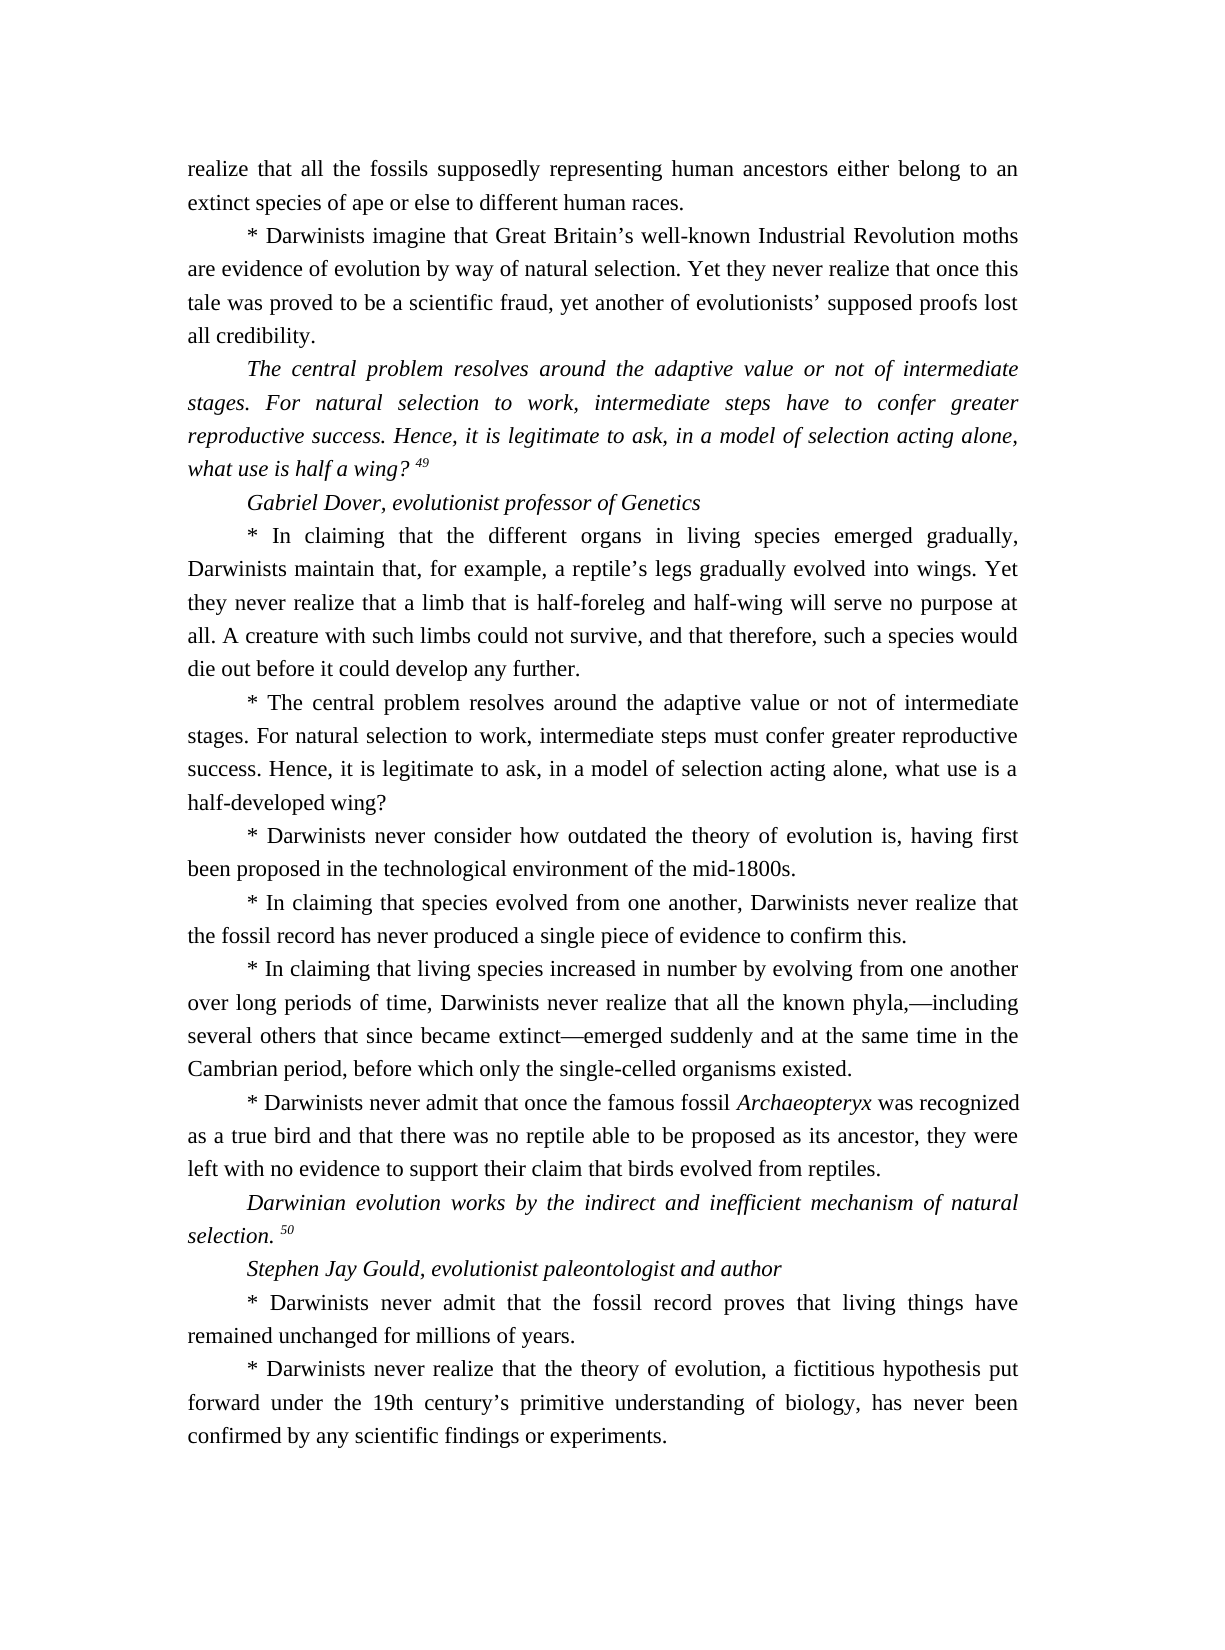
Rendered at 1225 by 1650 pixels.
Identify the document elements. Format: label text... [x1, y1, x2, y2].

text The central problem resolves around the adaptive value or not of intermediate stages. For natural selection to work, intermediate steps have to confer greater reproductive success. Hence, it is legitimate to ask, in a model of selection acting alone, what use is half a wing? 49 [187, 350, 1020, 483]
text * Darwinists never realize that the theory of evolution, a fictitious hypothesis put forward under the 19th century’s primitive understanding of biology, has never been confirmed by any scientific findings or experiments. [187, 1350, 1020, 1450]
text * In claiming that species evolved from one another, Darwinists never realize that the fossil record has never produced a single piece of evidence to confirm this. [187, 883, 1020, 950]
text Darwinian evolution works by the indirect and inefficient mechanism of natural selection. 50 [187, 1183, 1020, 1250]
text Stephen Jay Gould, evolutionist paleontologist and author [187, 1250, 1020, 1283]
text Gabriel Dover, evolutionist professor of Genetics [187, 483, 1020, 517]
text realize that all the fossils supposedly representing human ancestors either belong to an extinct species of ape or else to different human races. [187, 150, 1020, 217]
text * Darwinists imagine that Great Britain’s well-known Industrial Revolution moths are evidence of evolution by way of natural selection. Yet they never realize that once this tale was proved to be a scientific fraud, yet another of evolutionists’ supposed proofs lost all credibility. [187, 217, 1020, 350]
text * The central problem resolves around the adaptive value or not of intermediate stages. For natural selection to work, intermediate steps must confer greater reproductive success. Hence, it is legitimate to ask, in a model of selection acting alone, what use is a half-developed wing? [187, 683, 1020, 817]
text * Darwinists never consider how outdated the theory of evolution is, having first been proposed in the technological environment of the mid-1800s. [187, 817, 1020, 883]
text * In claiming that living species increased in number by evolving from one another over long periods of time, Darwinists never realize that all the known phyla,—including several others that since became extinct—emerged suddenly and at the same time in the Cambrian period, before which only the single-celled organisms existed. [187, 950, 1020, 1083]
text * In claiming that the different organs in living species emerged gradually, Darwinists maintain that, for example, a reptile’s legs gradually evolved into wings. Yet they never realize that a limb that is half-foreleg and half-wing will serve no purpose at all. A creature with such limbs could not survive, and that therefore, such a species would die out before it could develop any further. [187, 517, 1020, 683]
text * Darwinists never admit that the fossil record proves that living things have remained unchanged for millions of years. [187, 1283, 1020, 1350]
text * Darwinists never admit that once the famous fossil Archaeopteryx was recognized as a true bird and that there was no reptile able to be proposed as its ancestor, they were left with no evidence to support their claim that birds evolved from reptiles. [187, 1083, 1020, 1183]
